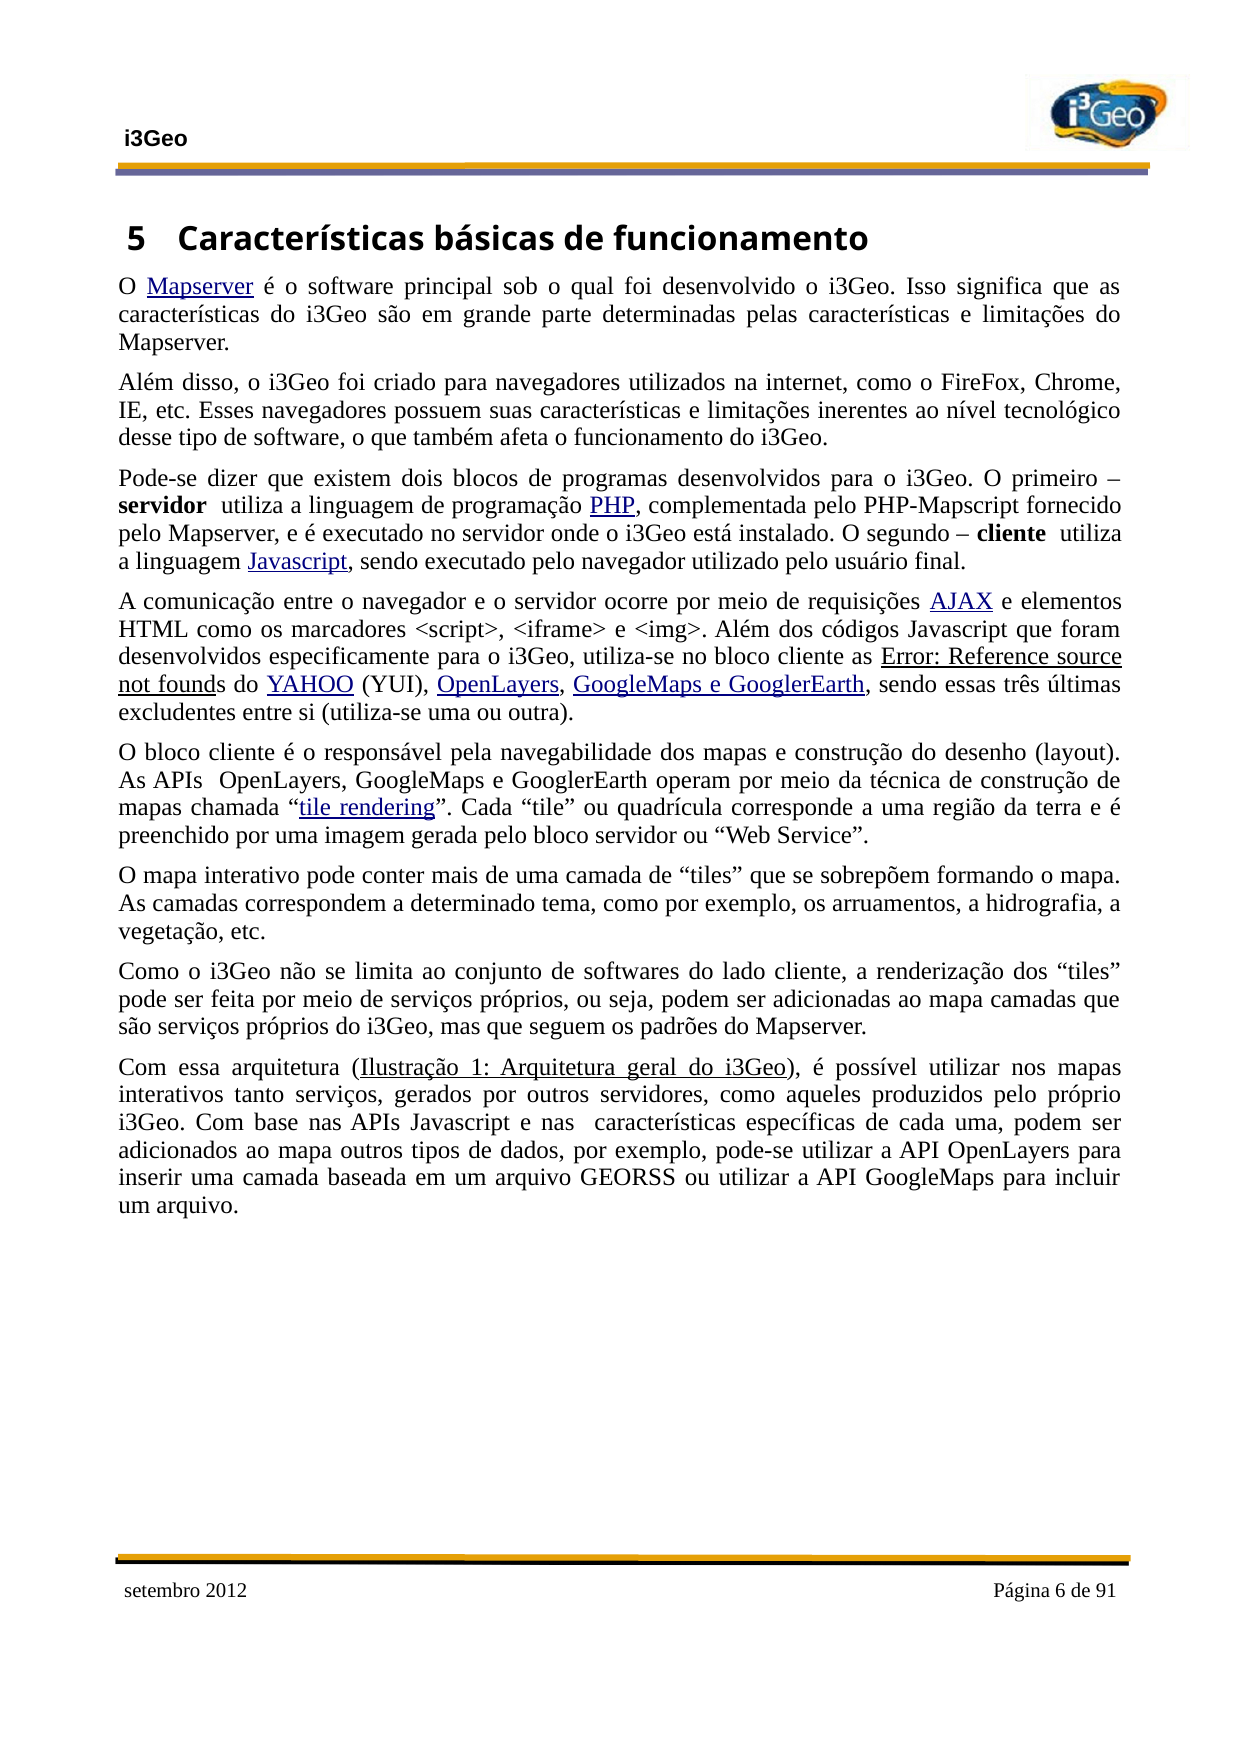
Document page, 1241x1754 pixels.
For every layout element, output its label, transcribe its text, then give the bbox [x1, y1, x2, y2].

text Como o i3Geo não se limita ao conjunto de softwares do lado cliente, a renderização dos “tiles” pode ser feita por meio de serviços próprios, ou seja, podem ser adicionadas ao mapa camadas que são serviços próprios do i3Geo, mas que seguem os padrões do Mapserver. [118, 957, 1122, 1040]
text O bloco cliente é o responsável pela navegabilidade dos mapas e construção do desenho (layout). As APIs OpenLayers, GoogleMaps e GooglerEarth operam por meio da técnica de construção de mapas chamada “tile rendering”. Cada “tile” ou quadrícula corresponde a uma região da terra e é preenchido por uma imagem gerada pelo bloco servidor ou “Web Service”. [118, 738, 1122, 849]
picture [1025, 74, 1191, 151]
text O mapa interativo pode conter mais de uma camada de “tiles” que se sobrepõem formando o mapa. As camadas correspondem a determinado tema, como por exemplo, os arruamentos, a hidrografia, a vegetação, etc. [118, 861, 1122, 944]
text O Mapserver é o software principal sob o qual foi desenvolvido o i3Geo. Isso significa que as características do i3Geo são em grande parte determinadas pelas características e limitações do Mapserver. [118, 272, 1122, 356]
text Pode-se dizer que existem dois blocos de programas desenvolvidos para o i3Geo. O primeiro – servidor utiliza a linguagem de programação PHP, complementada pelo PHP-Mapscript fornecido pelo Mapserver, e é executado no servidor onde o i3Geo está instalado. O segundo – cliente utiliza a linguagem Javascript, sendo executado pelo navegador utilizado pelo usuário final. [118, 464, 1122, 574]
subtitle Características básicas de funcionamento [118, 214, 1122, 260]
text Além disso, o i3Geo foi criado para navegadores utilizados na internet, como o FireFox, Chrome, IE, etc. Esses navegadores possuem suas características e limitações inerentes ao nível tecnológico desse tipo de software, o que também afeta o funcionamento do i3Geo. [118, 368, 1122, 451]
text Com essa arquitetura (Ilustração 1: Arquitetura geral do i3Geo), é possível utilizar nos mapas interativos tanto serviços, gerados por outros servidores, como aqueles produzidos pelo próprio i3Geo. Com base nas APIs Javascript e nas características específicas de cada uma, podem ser adicionados ao mapa outros tipos de dados, por exemplo, pode-se utilizar a API OpenLayers para inserir uma camada baseada em um arquivo GEORSS ou utilizar a API GoogleMaps para incluir um arquivo. [118, 1053, 1122, 1219]
text A comunicação entre o navegador e o servidor ocorre por meio de requisições AJAX e elementos HTML como os marcadores <script>, <iframe> e <img>. Além dos códigos Javascript que foram desenvolvidos especificamente para o i3Geo, utiliza-se no bloco cliente as Erro: Origem da referência não encontradas do YAHOO (YUI), OpenLayers, GoogleMaps e GooglerEarth, sendo essas três últimas excludentes entre si (utiliza-se uma ou outra). [118, 587, 1122, 726]
